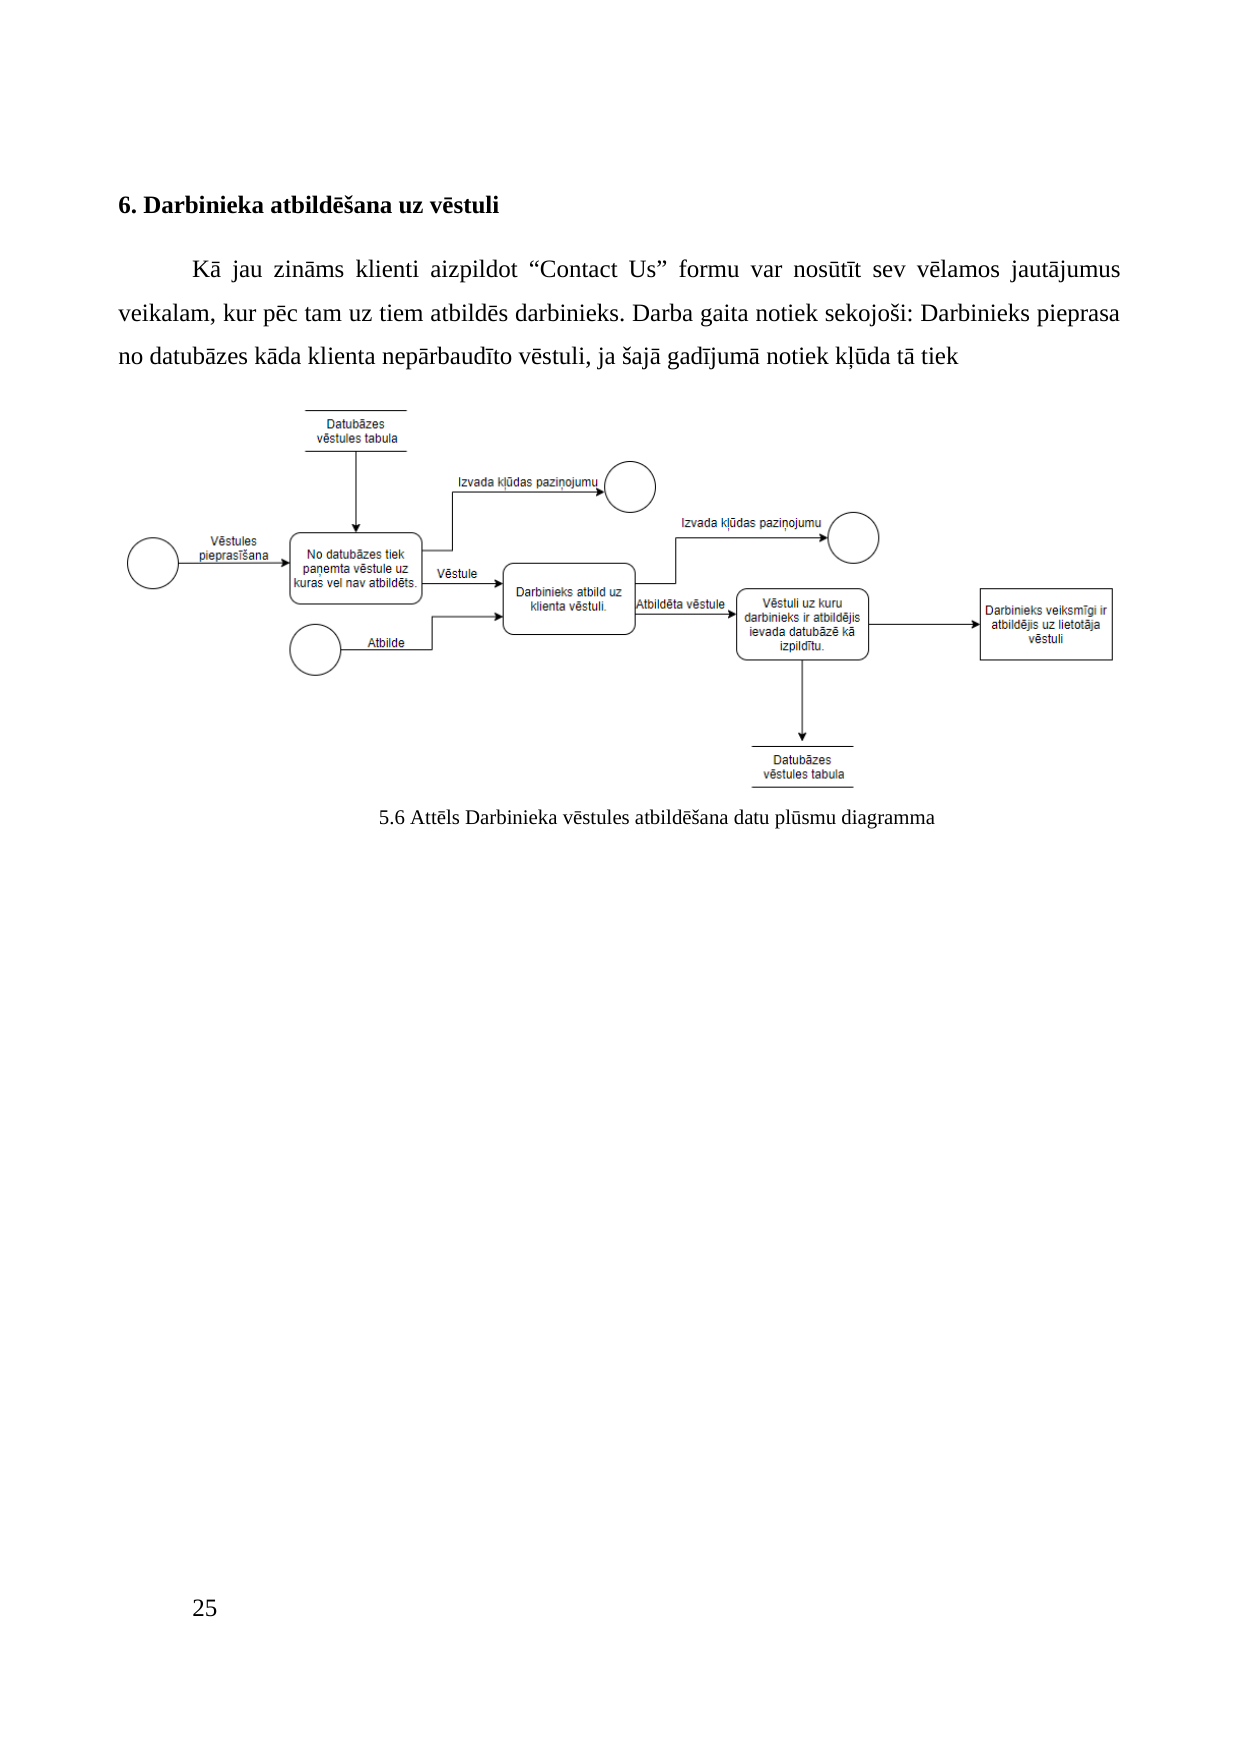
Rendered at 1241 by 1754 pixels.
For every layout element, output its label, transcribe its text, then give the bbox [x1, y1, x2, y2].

picture [122, 404, 1118, 794]
text Kā jau zināms klienti aizpildot “Contact Us” formu var nosūtīt sev vēlamos jautājumus veikalam, kur pēc tam uz tiem atbildēs darbinieks. Darba gaita notiek sekojoši: Darbinieks pieprasa no datubāzes kāda klienta nepārbaudīto vēstuli, ja šajā gadījumā notiek kļūda tā tiek [118, 254, 1122, 369]
text 5.6 Attēls Darbinieka vēstules atbildēšana datu plūsmu diagramma [118, 405, 1122, 829]
text 6. Darbinieka atbildēšana uz vēstuli [118, 191, 1122, 219]
